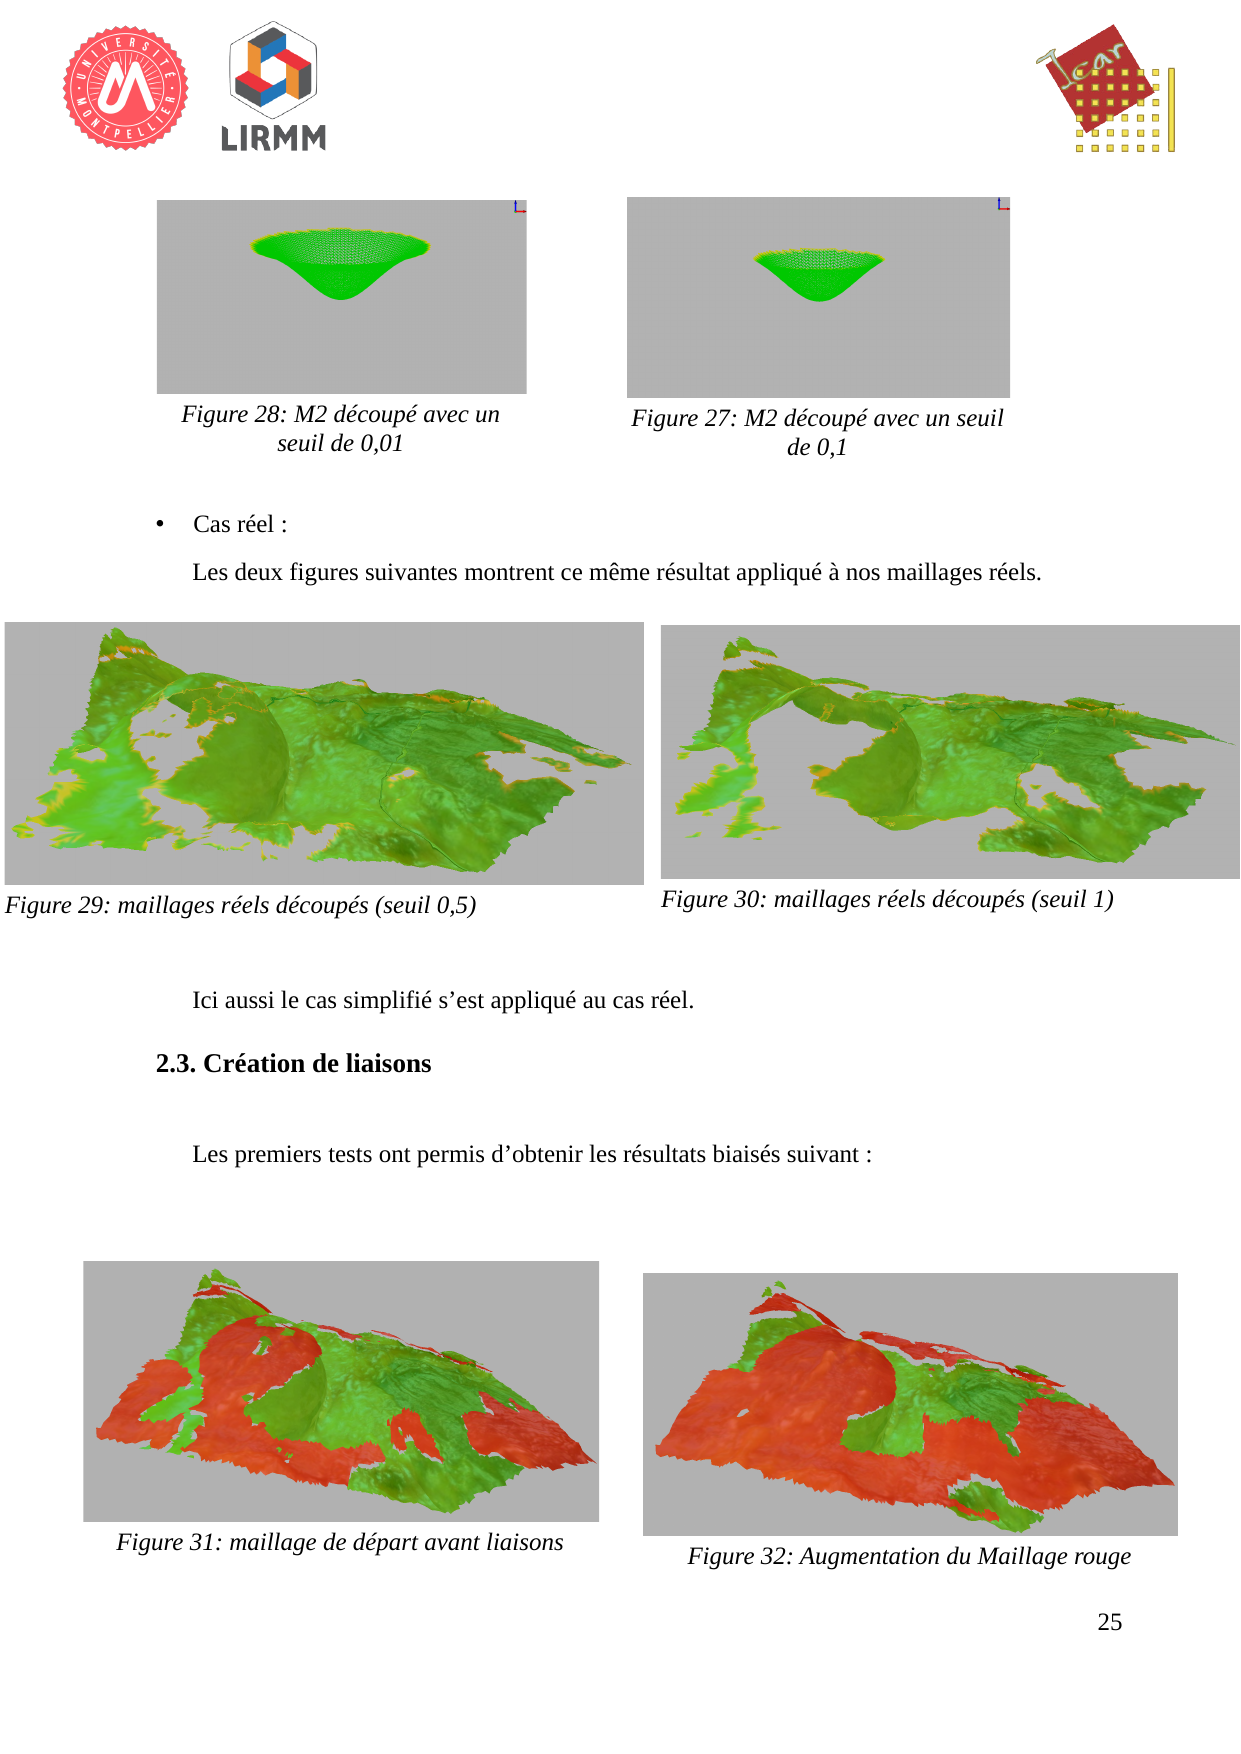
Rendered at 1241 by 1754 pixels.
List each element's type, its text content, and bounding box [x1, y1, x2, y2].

picture [83, 1261, 600, 1522]
picture [203, 16, 343, 155]
list Cas réel : [156, 509, 1122, 538]
picture [156, 200, 527, 394]
text Figure 29: maillages réels découpés (seuil 0,5) [4, 885, 644, 918]
picture [4, 622, 644, 885]
text Figure 30: maillages réels découpés (seuil 1) [661, 879, 1240, 913]
picture [660, 625, 1240, 879]
text Figure 27: M2 découpé avec un seuil de 0,1 [627, 398, 1010, 461]
picture [1025, 6, 1177, 154]
picture [57, 13, 201, 156]
picture [627, 197, 1011, 398]
text Figure 32: Augmentation du Maillage rouge [643, 1536, 1178, 1570]
text Les deux figures suivantes montrent ce même résultat appliqué à nos maillages réels. [118, 557, 1122, 586]
text Ici aussi le cas simplifié s’est appliqué au cas réel. [118, 985, 1122, 1014]
text Figure 31: maillage de départ avant liaisons [83, 1522, 599, 1556]
text Les premiers tests ont permis d’obtenir les résultats biaisés suivant : [118, 1139, 1122, 1167]
subtitle 2.3. Création de liaisons [156, 1047, 1122, 1078]
picture [643, 1273, 1178, 1536]
text Figure 28: M2 découpé avec un seuil de 0,01 [157, 394, 527, 457]
